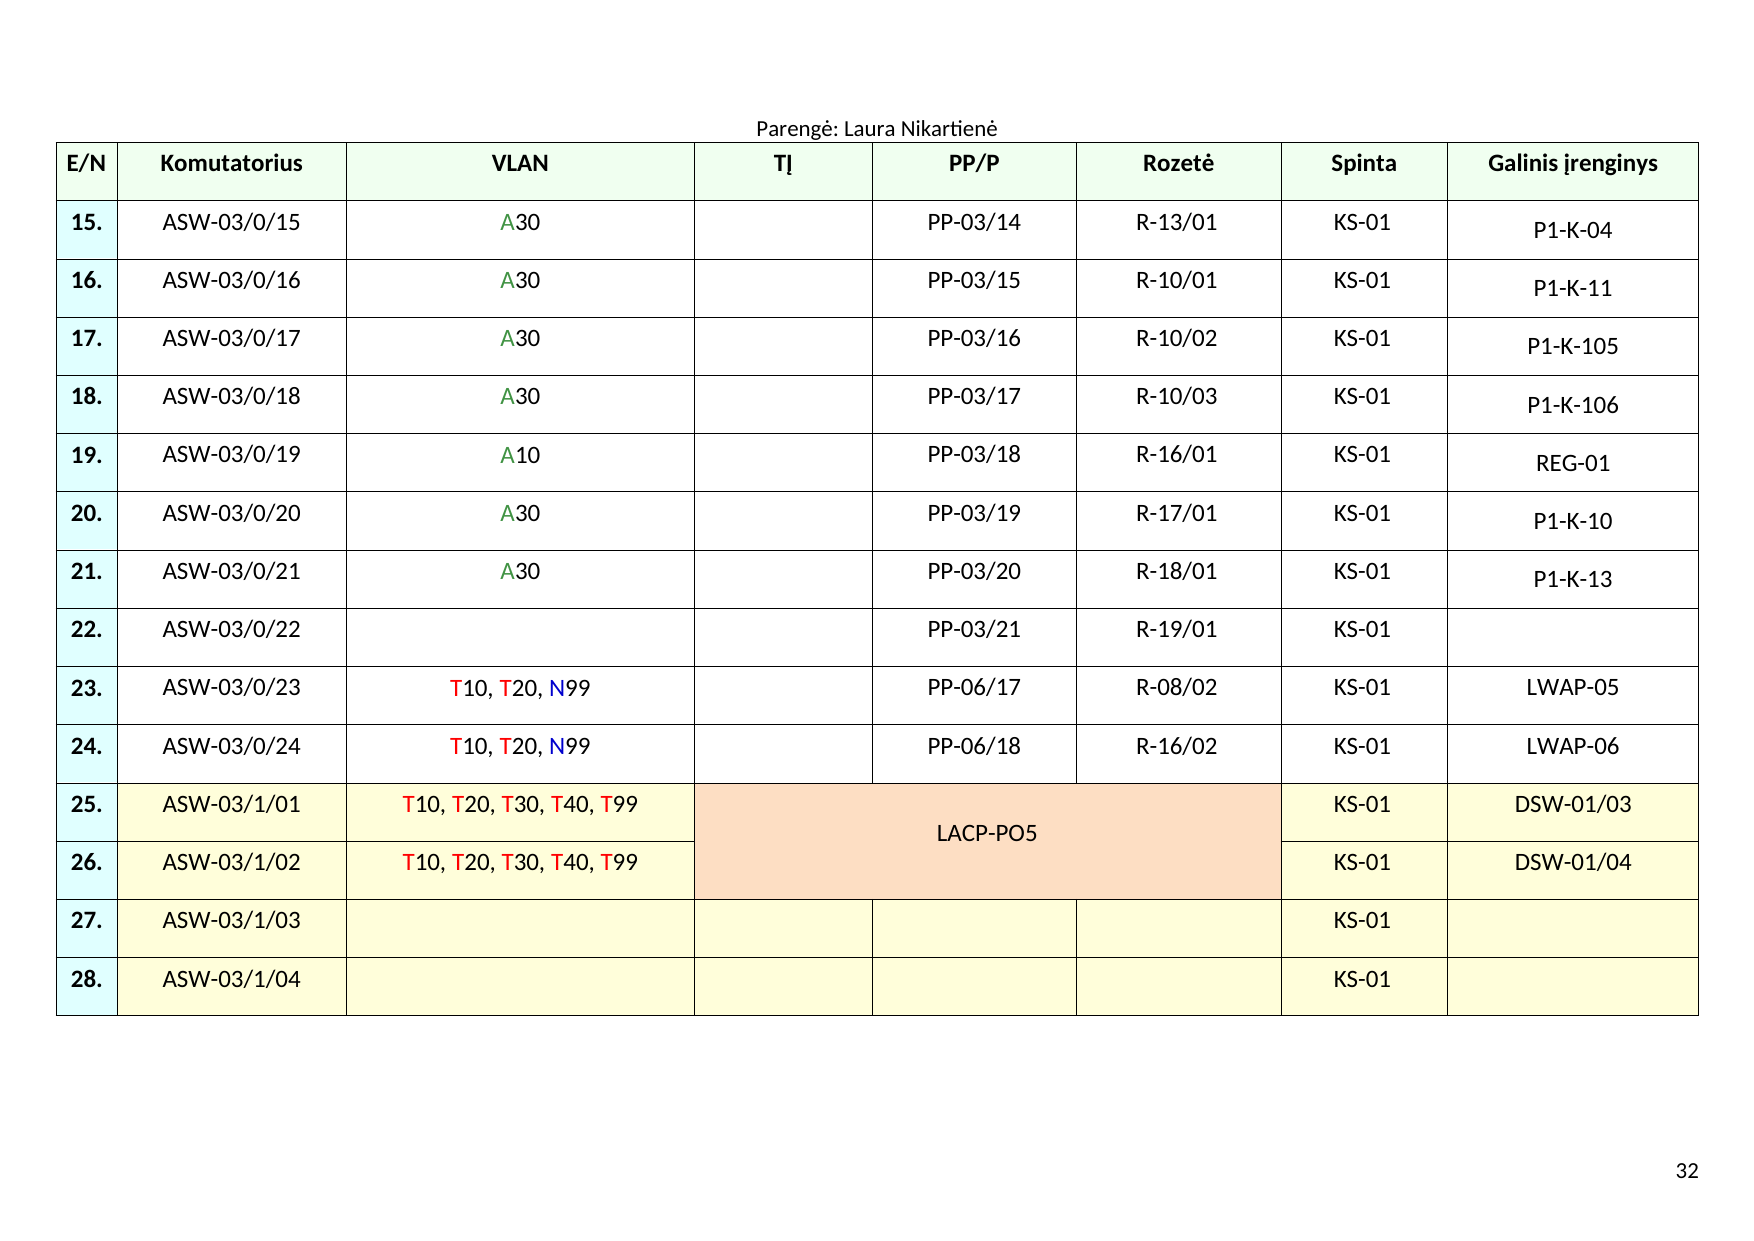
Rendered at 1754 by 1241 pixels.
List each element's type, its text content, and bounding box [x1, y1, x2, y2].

table_cell KS-01 [1282, 609, 1447, 666]
table_cell R-19/01 [1077, 609, 1281, 666]
table_cell [57, 376, 117, 433]
table_cell [57, 958, 117, 1015]
table_cell [695, 434, 872, 491]
table_cell PP-06/18 [873, 725, 1076, 782]
table_cell R-17/01 [1077, 492, 1281, 549]
table_cell [57, 667, 117, 724]
table_cell [57, 434, 117, 491]
table_cell P1-K-106 [1448, 376, 1698, 433]
table_cell ASW-03/0/21 [118, 551, 346, 608]
table_header Komutatorius [118, 143, 346, 200]
table_cell PP-03/15 [873, 260, 1076, 317]
table_cell ASW-03/1/04 [118, 958, 346, 1015]
table_header TĮ [695, 143, 872, 200]
table_cell R-16/01 [1077, 434, 1281, 491]
table_cell PP-03/20 [873, 551, 1076, 608]
table_cell R-10/03 [1077, 376, 1281, 433]
table_cell [57, 260, 117, 317]
table_cell ASW-03/0/17 [118, 318, 346, 375]
table_cell KS-01 [1282, 318, 1447, 375]
table_cell [695, 376, 872, 433]
table_cell ASW-03/0/22 [118, 609, 346, 666]
table_cell [695, 260, 872, 317]
table_cell [695, 958, 872, 1015]
table_cell KS-01 [1282, 725, 1447, 782]
table_cell [57, 784, 117, 841]
table_cell DSW-01/04 [1448, 842, 1698, 899]
table_header VLAN [347, 143, 694, 200]
table_cell R-18/01 [1077, 551, 1281, 608]
table_cell R-10/01 [1077, 260, 1281, 317]
table_cell P1-K-04 [1448, 201, 1698, 258]
table_cell [57, 551, 117, 608]
table_cell [695, 900, 872, 957]
table_cell [695, 492, 872, 549]
table_cell [1448, 609, 1698, 666]
table_cell [57, 201, 117, 258]
table_cell [1448, 958, 1698, 1015]
table_header Spinta [1282, 143, 1447, 200]
table_cell [695, 725, 872, 782]
table_cell P1-K-10 [1448, 492, 1698, 549]
table_cell [873, 900, 1076, 957]
table_cell ASW-03/1/01 [118, 784, 346, 841]
table_cell KS-01 [1282, 551, 1447, 608]
table_cell LACP-PO5 [695, 784, 1281, 899]
table_cell P1-K-105 [1448, 318, 1698, 375]
table_cell ASW-03/1/02 [118, 842, 346, 899]
table_cell ASW-03/0/19 [118, 434, 346, 491]
table_cell [347, 958, 694, 1015]
table_cell KS-01 [1282, 667, 1447, 724]
table_cell DSW-01/03 [1448, 784, 1698, 841]
table_cell ASW-03/1/03 [118, 900, 346, 957]
table_cell [57, 842, 117, 899]
table_cell R-13/01 [1077, 201, 1281, 258]
table_cell A30 [347, 201, 694, 258]
table_cell [1077, 900, 1281, 957]
table_cell KS-01 [1282, 492, 1447, 549]
table_cell [57, 492, 117, 549]
table_cell LWAP-05 [1448, 667, 1698, 724]
table_cell KS-01 [1282, 260, 1447, 317]
table_cell PP-03/18 [873, 434, 1076, 491]
table_cell [1448, 900, 1698, 957]
table_cell T10, T20, N99 [347, 725, 694, 782]
table_cell R-16/02 [1077, 725, 1281, 782]
table_cell KS-01 [1282, 434, 1447, 491]
table_cell PP-06/17 [873, 667, 1076, 724]
table_cell [57, 725, 117, 782]
table_cell LWAP-06 [1448, 725, 1698, 782]
table_cell [57, 900, 117, 957]
table_cell [695, 318, 872, 375]
table_cell A30 [347, 260, 694, 317]
table_cell KS-01 [1282, 376, 1447, 433]
table_cell [347, 609, 694, 666]
table_cell KS-01 [1282, 900, 1447, 957]
table_cell P1-K-11 [1448, 260, 1698, 317]
table_cell [695, 609, 872, 666]
table_cell [695, 667, 872, 724]
table_cell KS-01 [1282, 958, 1447, 1015]
table_header PP/P [873, 143, 1076, 200]
table_cell A30 [347, 492, 694, 549]
table_cell [57, 318, 117, 375]
table_cell PP-03/19 [873, 492, 1076, 549]
table_header Rozetė [1077, 143, 1281, 200]
table_cell REG-01 [1448, 434, 1698, 491]
table_cell R-10/02 [1077, 318, 1281, 375]
table_cell ASW-03/0/15 [118, 201, 346, 258]
table_cell A30 [347, 551, 694, 608]
table_cell KS-01 [1282, 842, 1447, 899]
table_cell KS-01 [1282, 784, 1447, 841]
table_cell ASW-03/0/24 [118, 725, 346, 782]
table_cell KS-01 [1282, 201, 1447, 258]
table_cell T10, T20, T30, T40, T99 [347, 784, 694, 841]
table_header Galinis įrenginys [1448, 143, 1698, 200]
table_cell ASW-03/0/18 [118, 376, 346, 433]
table_cell [1077, 958, 1281, 1015]
table_cell PP-03/21 [873, 609, 1076, 666]
table_cell ASW-03/0/20 [118, 492, 346, 549]
table_cell PP-03/16 [873, 318, 1076, 375]
table_cell [57, 609, 117, 666]
table_cell A30 [347, 376, 694, 433]
table_cell [695, 551, 872, 608]
table_cell ASW-03/0/23 [118, 667, 346, 724]
table_cell P1-K-13 [1448, 551, 1698, 608]
table_cell PP-03/14 [873, 201, 1076, 258]
table_cell T10, T20, T30, T40, T99 [347, 842, 694, 899]
table_cell A10 [347, 434, 694, 491]
table_cell [873, 958, 1076, 1015]
table_cell [347, 900, 694, 957]
table_cell ASW-03/0/16 [118, 260, 346, 317]
table_header E/N [57, 143, 117, 200]
table_cell A30 [347, 318, 694, 375]
table_cell [695, 201, 872, 258]
table_cell T10, T20, N99 [347, 667, 694, 724]
table_cell PP-03/17 [873, 376, 1076, 433]
table_cell R-08/02 [1077, 667, 1281, 724]
